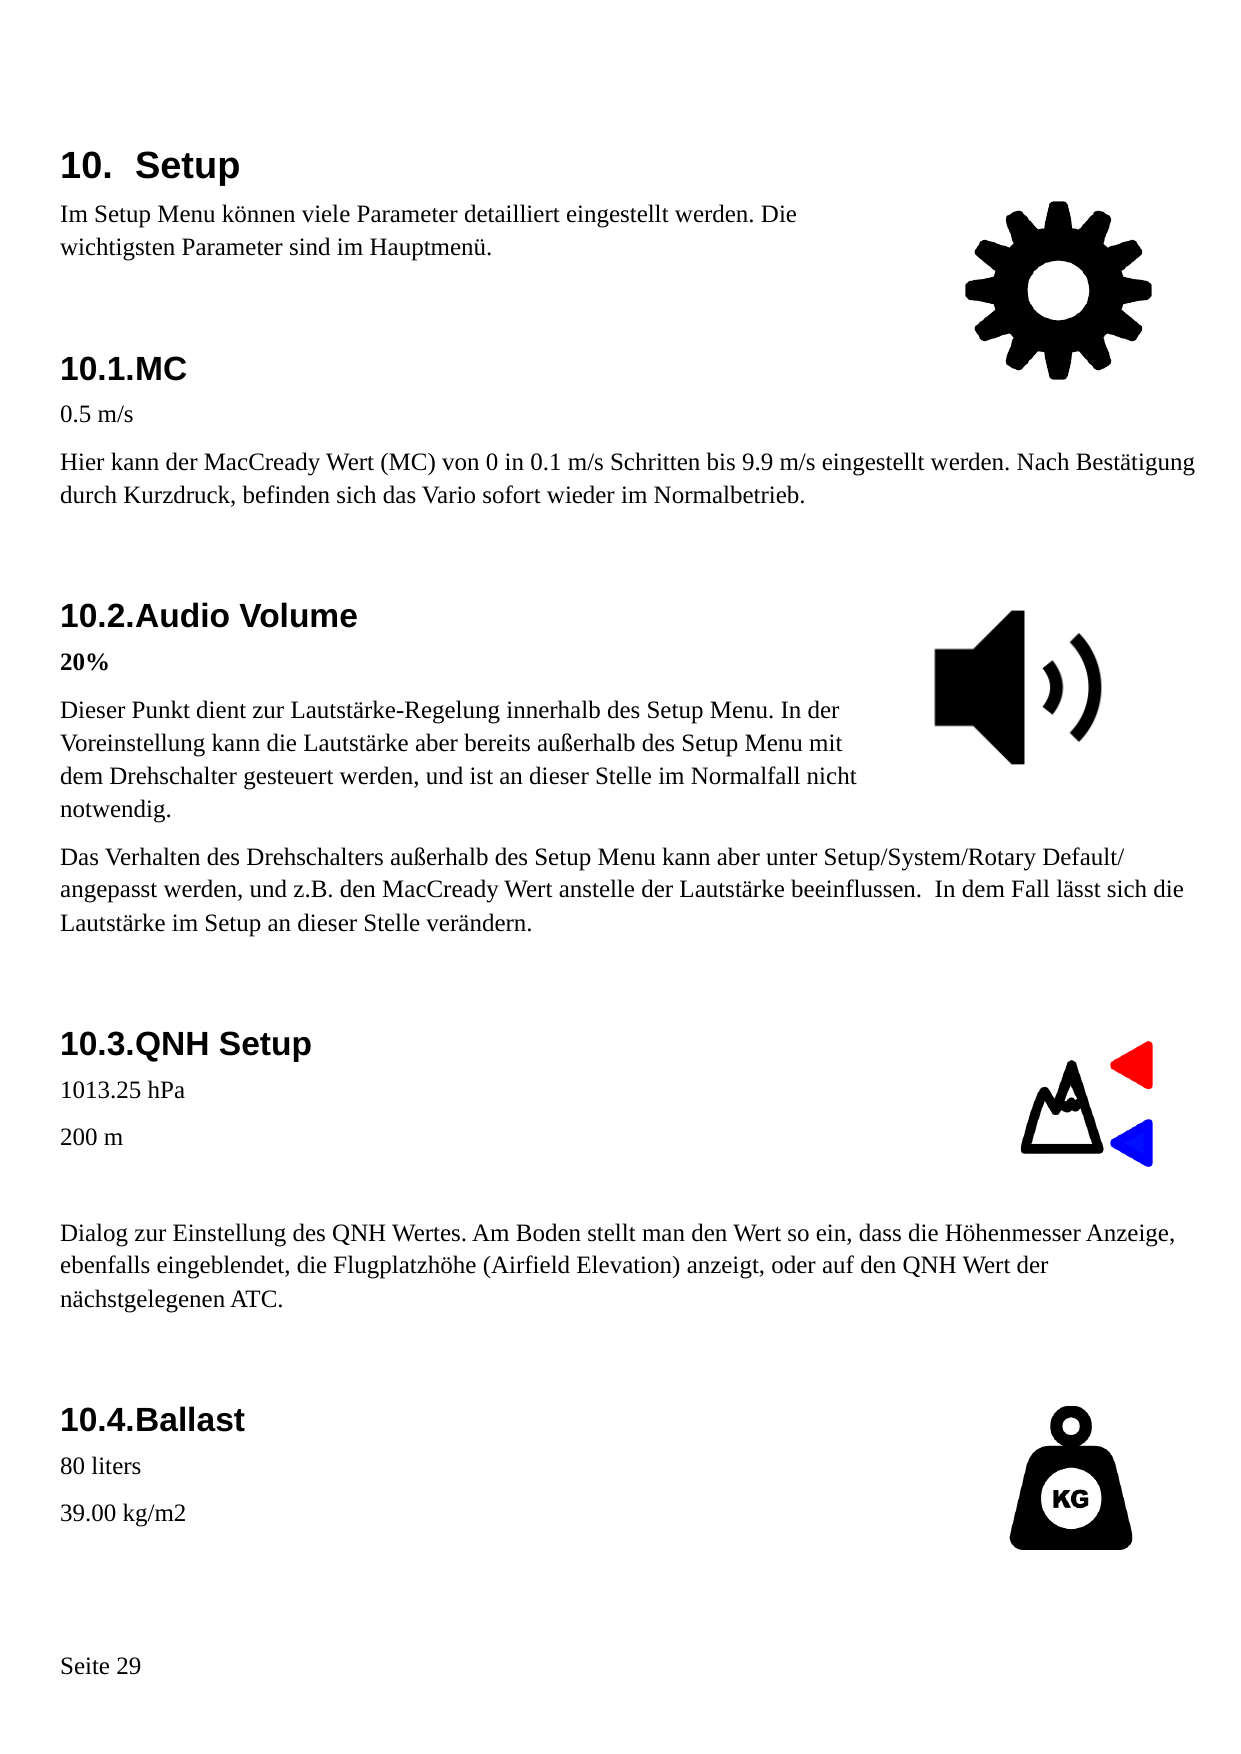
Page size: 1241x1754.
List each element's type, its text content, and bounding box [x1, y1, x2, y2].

text [1127, 647, 1207, 676]
text 1013.25 hPa [60, 1075, 1020, 1103]
picture [963, 199, 1153, 381]
text Im Setup Menu können viele Parameter detailliert eingestellt werden. Die wichtigsten Parameter sind im Hauptmenü. [60, 199, 963, 261]
picture [1009, 1406, 1133, 1550]
picture [1020, 1041, 1153, 1167]
text [1153, 1075, 1207, 1103]
text [1153, 199, 1207, 261]
text Hier kann der MacCready Wert (MC) von 0 in 0.1 m/s Schritten bis 9.9 m/s eingestellt werden. Nach Bestätigung durch Kurzdruck, befinden sich das Vario sofort wieder im Normalbetrieb. [60, 447, 1207, 509]
text [1133, 1451, 1207, 1479]
text Das Verhalten des Drehschalters außerhalb des Setup Menu kann aber unter Setup/System/Rotary Default/ angepasst werden, und z.B. den MacCready Wert anstelle der Lautstärke beeinflussen. In dem Fall lässt sich die Lautstärke im Setup an dieser Stelle verändern. [60, 842, 1207, 936]
text [1133, 1498, 1207, 1527]
subtitle Setup [60, 143, 1207, 187]
text 20% [60, 647, 922, 676]
subtitle QNH Setup [60, 1024, 1207, 1062]
text 80 liters [60, 1451, 1009, 1479]
text 0.5 m/s [60, 399, 1207, 428]
picture [922, 586, 1127, 790]
text Dialog zur Einstellung des QNH Wertes. Am Boden stellt man den Wert so ein, dass die Höhenmesser Anzeige, ebenfalls eingeblendet, die Flugplatzhöhe (Airfield Elevation) anzeigt, oder auf den QNH Wert der nächstgelegenen ATC. [60, 1218, 1207, 1312]
subtitle Ballast [60, 1400, 1207, 1438]
subtitle Audio Volume [60, 596, 922, 635]
text 39.00 kg/m2 [60, 1498, 1009, 1527]
subtitle MC [60, 348, 1207, 387]
text 200 m [60, 1122, 1020, 1151]
text [1153, 1122, 1207, 1151]
subtitle [1127, 596, 1207, 635]
text Dieser Punkt dient zur Lautstärke-Regelung innerhalb des Setup Menu. In der Voreinstellung kann die Lautstärke aber bereits außerhalb des Setup Menu mit dem Drehschalter gesteuert werden, und ist an dieser Stelle im Normalfall nicht notwendig. [60, 695, 1207, 823]
